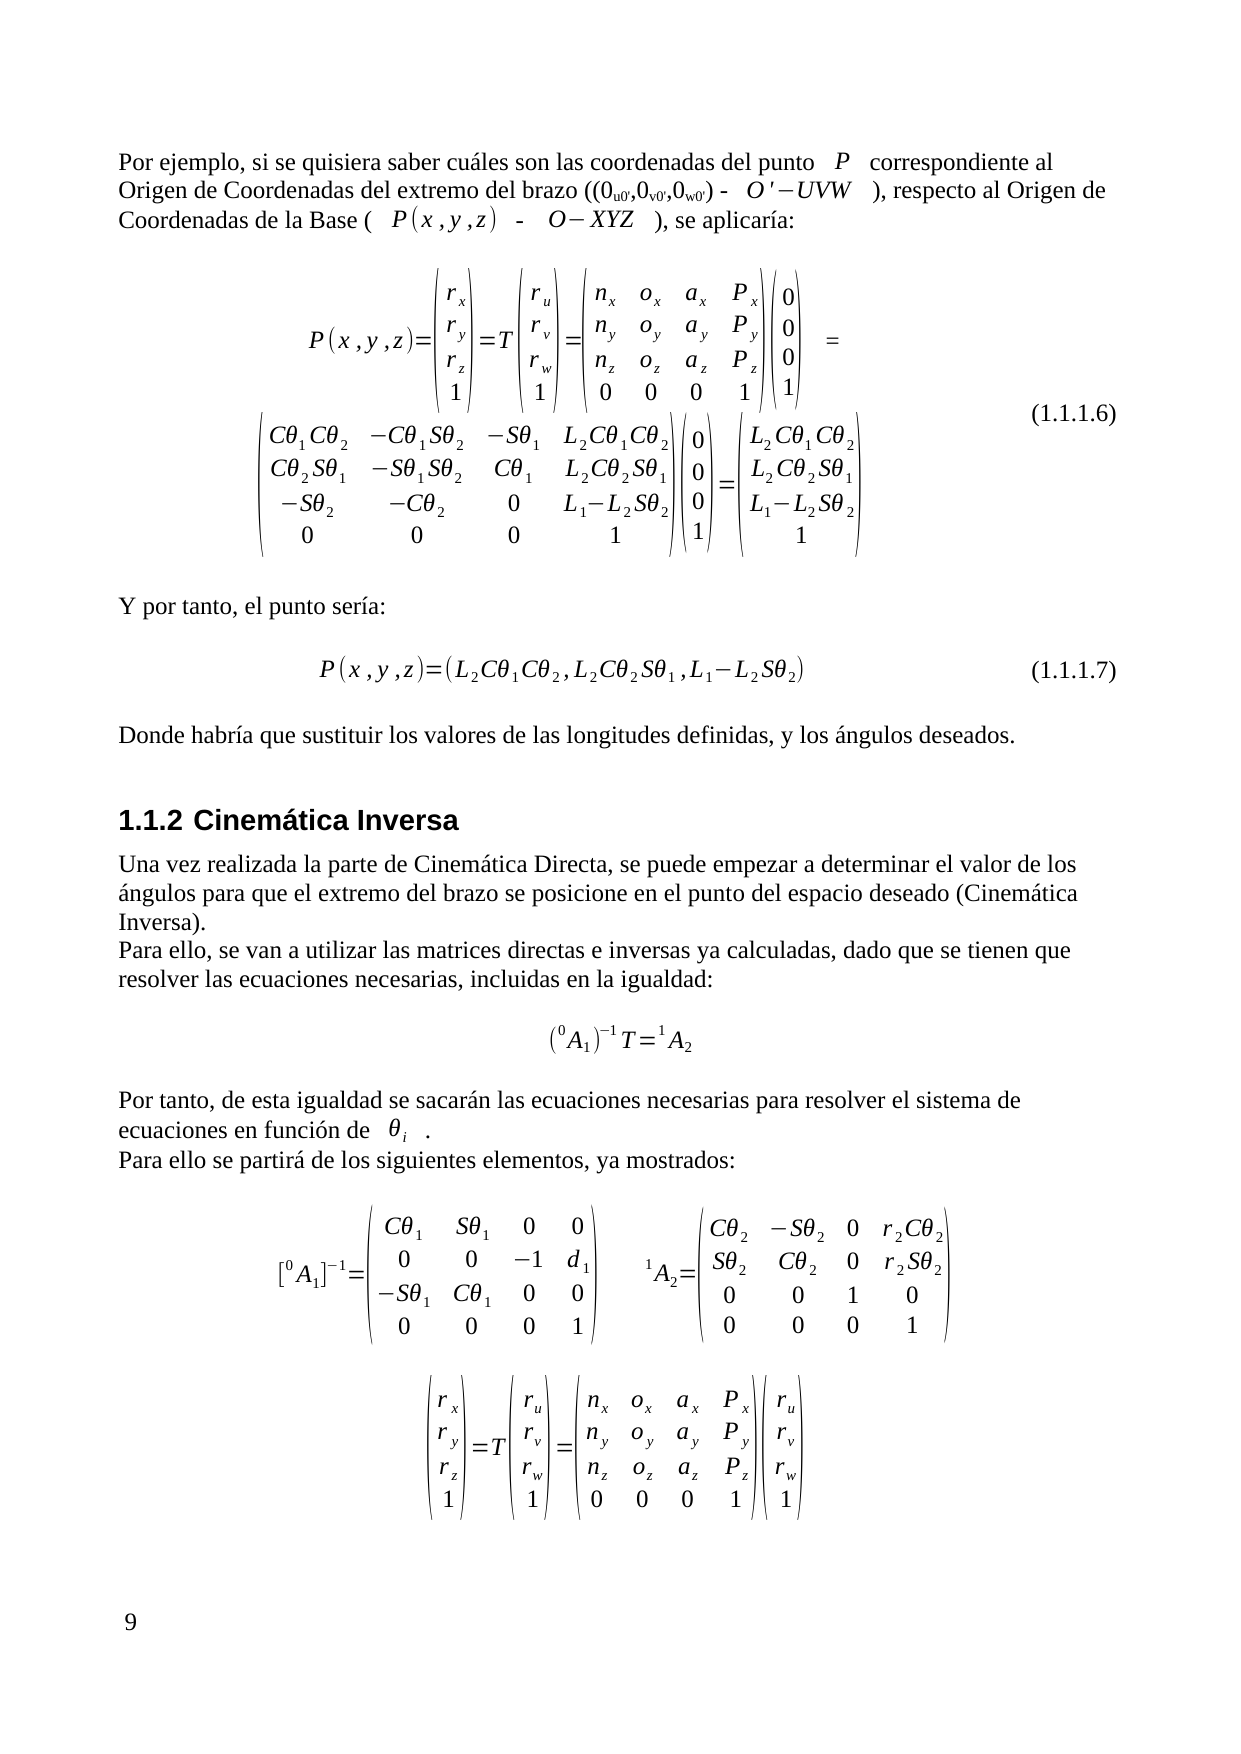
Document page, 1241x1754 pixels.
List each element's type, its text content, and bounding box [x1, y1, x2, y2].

text Para ello se partirá de los siguientes elementos, ya mostrados: [118, 1146, 1122, 1174]
text Una vez realizada la parte de Cinemática Directa, se puede empezar a determinar el valor de los ángulos para que el extremo del brazo se posicione en el punto del espacio deseado (Cinemática Inversa). [118, 849, 1122, 935]
subtitle Cinemática Inversa [118, 803, 1122, 837]
table_header (1.1.1.7) [1010, 648, 1122, 692]
text Y por tanto, el punto sería: [118, 591, 1122, 619]
text Para ello, se van a utilizar las matrices directas e inversas ya calculadas, dado que se tienen que resolver las ecuaciones necesarias, incluidas en la igualdad: [118, 935, 1122, 993]
table_header (1.1.1.6) [1010, 263, 1122, 562]
text Donde habría que sustituir los valores de las longitudes definidas, y los ángulos deseados. [118, 721, 1122, 749]
text Por ejemplo, si se quisiera saber cuáles son las coordenadas del puntocorrespondiente al Origen de Coordenadas del extremo del brazo ((0u0',0v0',0w0') -), respecto al Origen de Coordenadas de la Base (- ), se aplicaría: [118, 147, 1122, 234]
table_header = [118, 263, 1010, 562]
table_header [118, 648, 1010, 692]
text Por tanto, de esta igualdad se sacarán las ecuaciones necesarias para resolver el sistema de ecuaciones en función de. [118, 1085, 1122, 1146]
